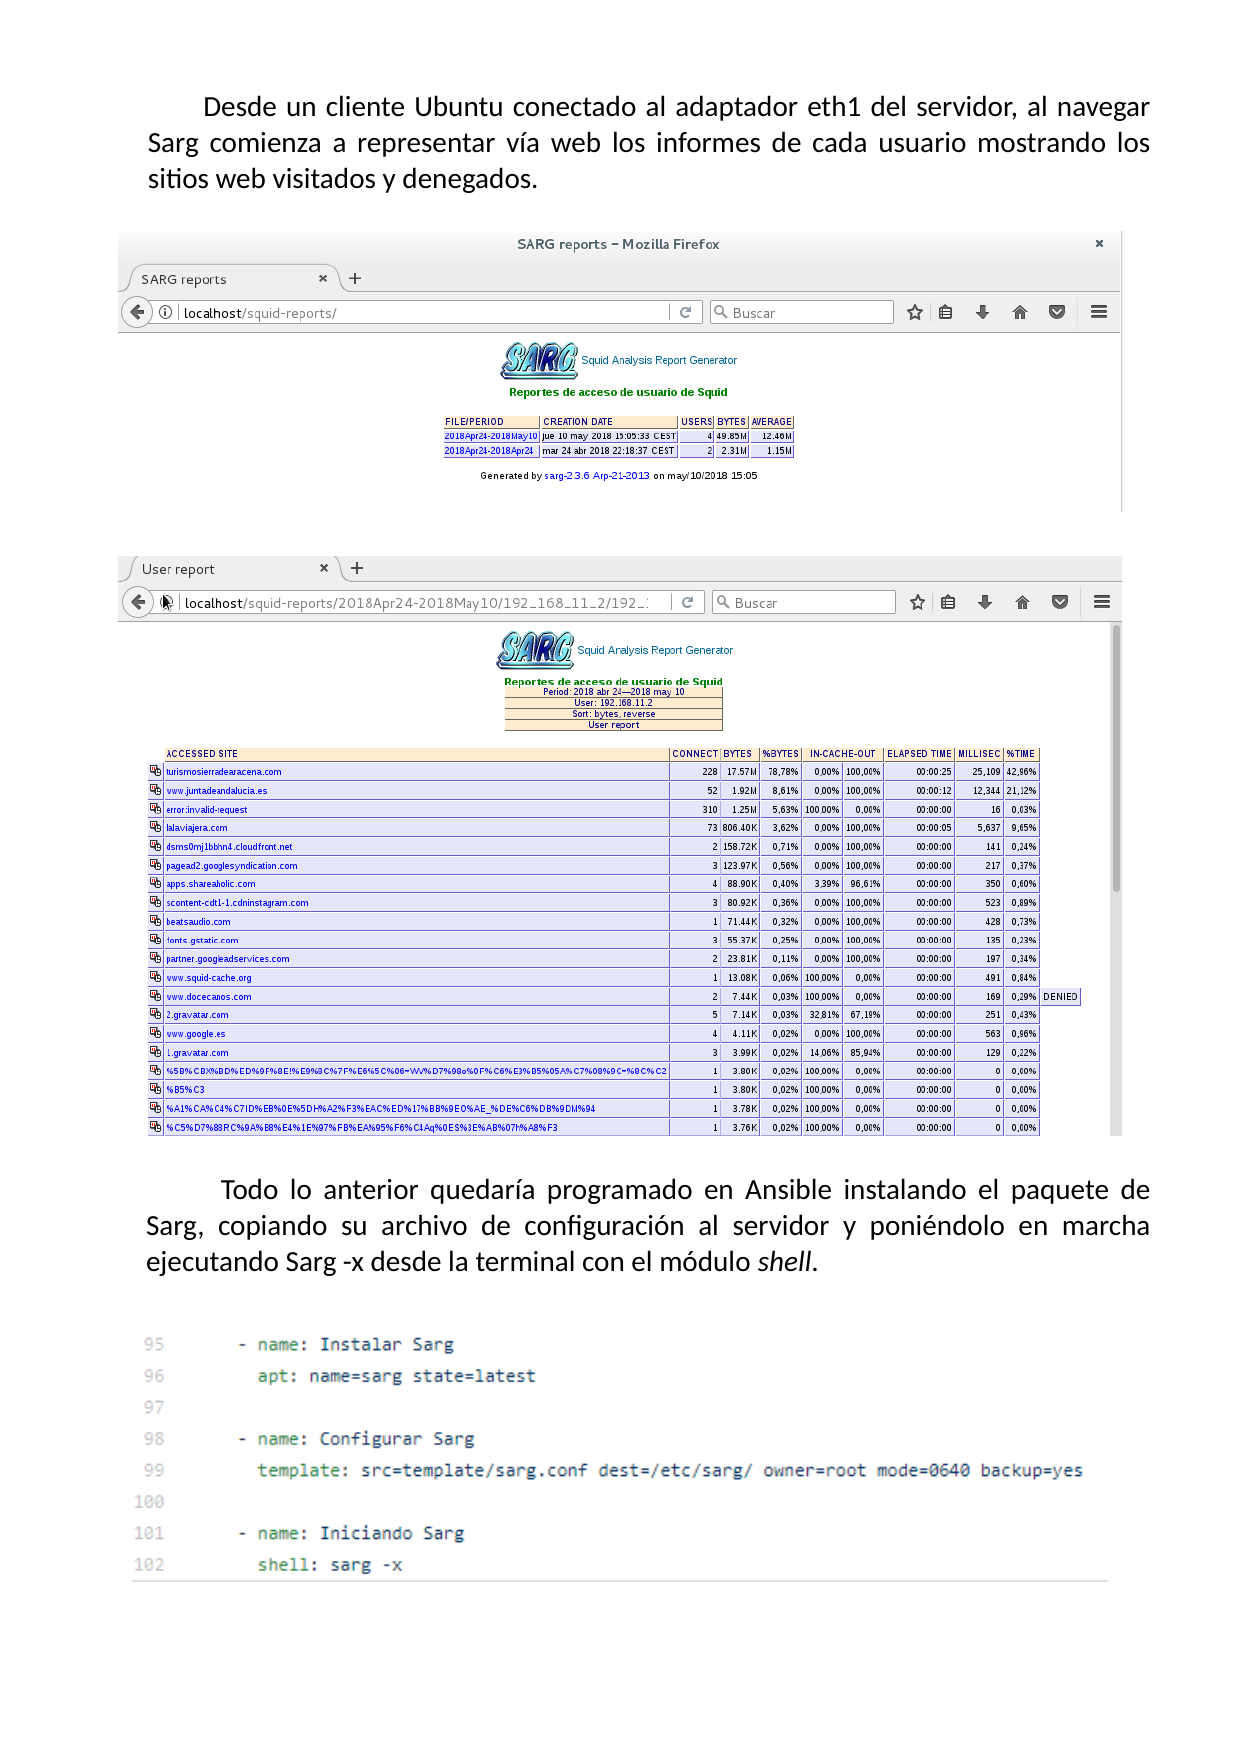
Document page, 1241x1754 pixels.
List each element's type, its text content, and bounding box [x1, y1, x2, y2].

picture [118, 556, 1123, 1136]
text Todo lo anterior quedaría programado en Ansible instalando el paquete de Sarg, copiando su archivo de configuración al servidor y poniéndolo en marcha ejecutando Sarg -x desde la terminal con el módulo shell. [146, 1171, 1152, 1278]
text Desde un cliente Ubuntu conectado al adaptador eth1 del servidor, al navegar Sarg comienza a representar vía web los informes de cada usuario mostrando los sitios web visitados y denegados. [148, 88, 1152, 195]
picture [118, 231, 1123, 512]
picture [131, 1335, 1109, 1582]
